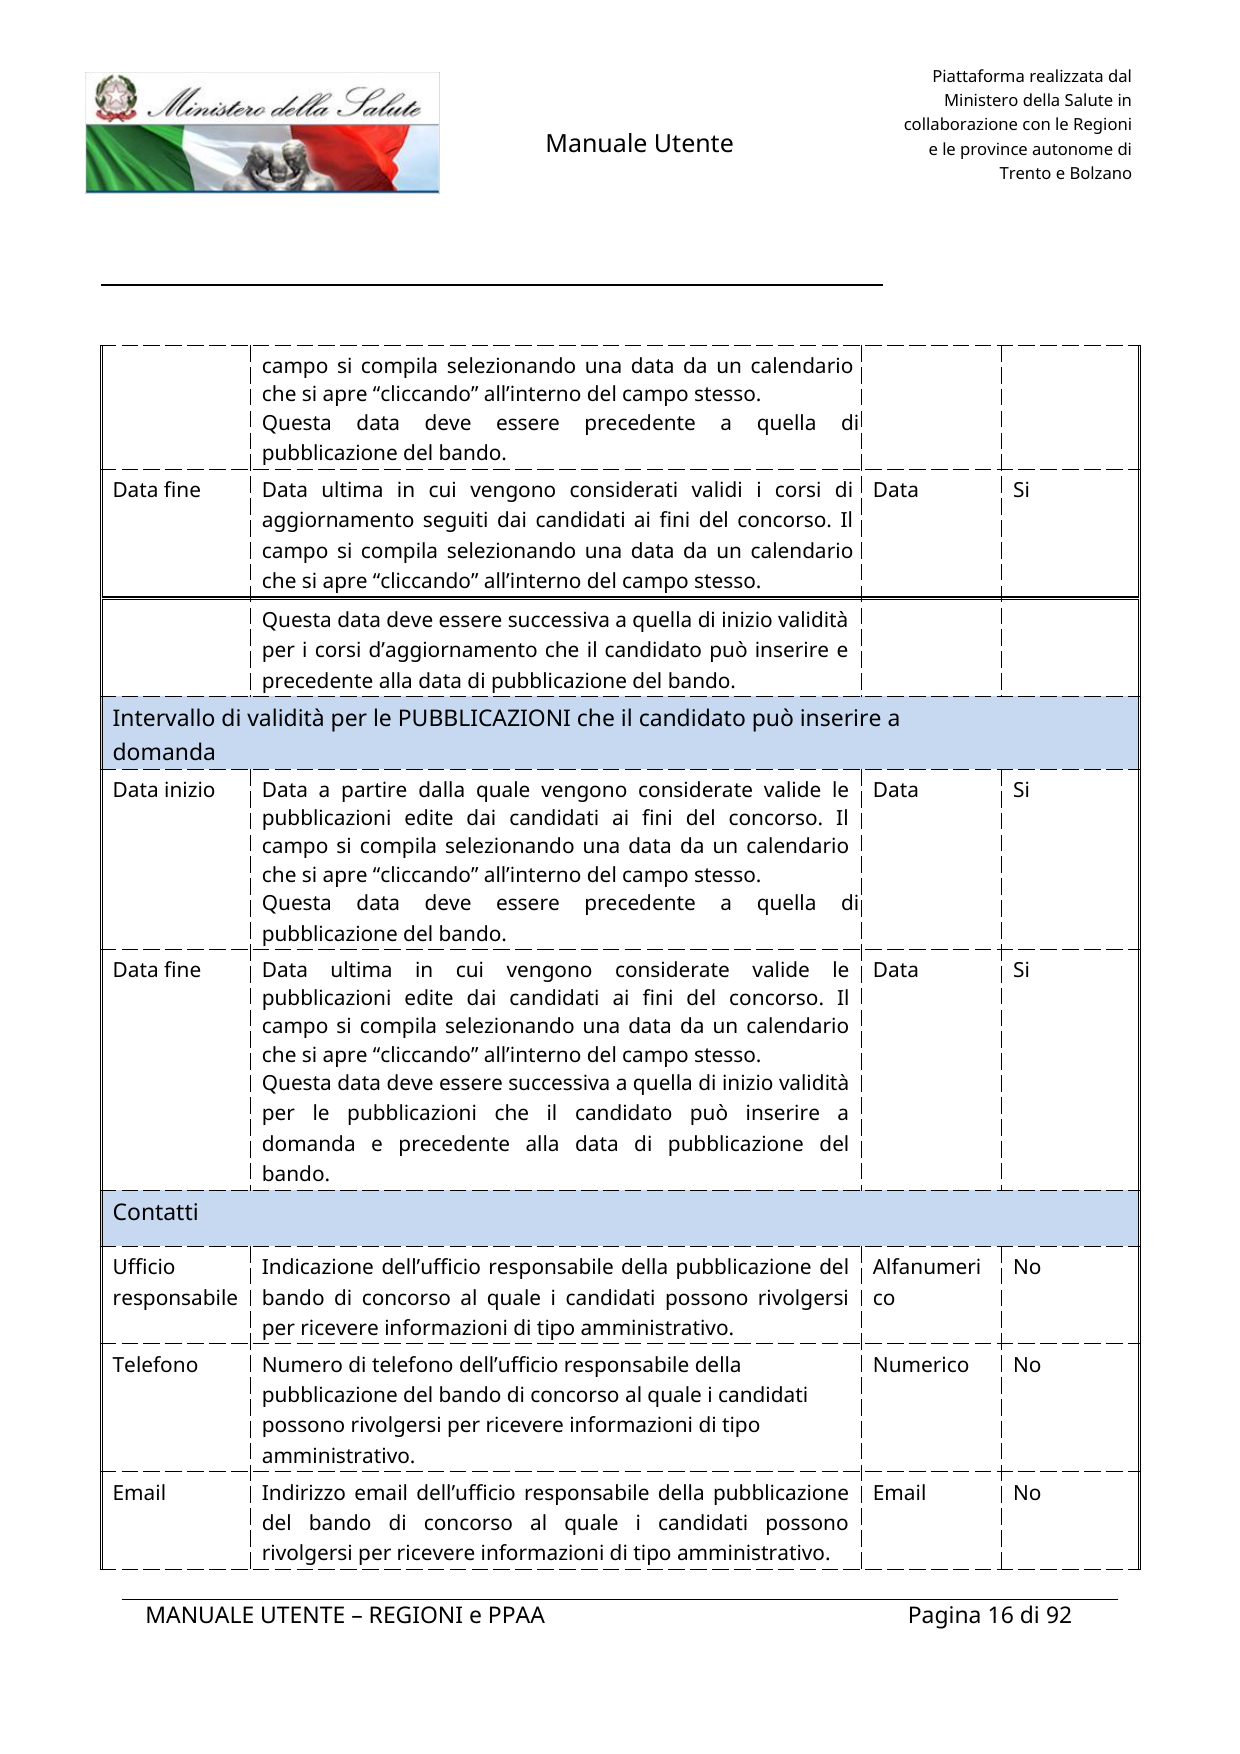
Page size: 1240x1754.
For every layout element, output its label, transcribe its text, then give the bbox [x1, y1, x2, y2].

table_cell Questa data deve essere successiva a quella di inizio validità per i corsi d’aggiornamento che il candidato può inserire e precedente alla data di pubblicazione del bando. [251, 600, 861, 696]
table_cell Data [861, 469, 1002, 596]
table_cell Intervallo di validità per le PUBBLICAZIONI che il candidato può inserire a domanda [103, 696, 1002, 769]
table_cell [1002, 696, 1138, 769]
table_cell [1002, 1190, 1138, 1246]
table_cell Indirizzo email dell’ufficio responsabile della pubblicazione del bando di concorso al quale i candidati possono rivolgersi per ricevere informazioni di tipo amministrativo. [251, 1471, 861, 1569]
table_cell campo si compila selezionando una data da un calendario che si apre “cliccando” all’interno del campo stesso. Questa data deve essere precedente a quella di pubblicazione del bando. [251, 345, 861, 468]
table_cell Telefono [103, 1343, 251, 1471]
table_cell Email [103, 1471, 251, 1569]
table_cell Data ultima in cui vengono considerati validi i corsi di aggiornamento seguiti dai candidati ai fini del concorso. Il campo si compila selezionando una data da un calendario che si apre “cliccando” all’interno del campo stesso. [251, 469, 861, 596]
table_cell [103, 345, 251, 468]
table_cell No [1002, 1471, 1138, 1569]
table_cell No [1002, 1246, 1138, 1343]
table_cell Indicazione dell’ufficio responsabile della pubblicazione del bando di concorso al quale i candidati possono rivolgersi per ricevere informazioni di tipo amministrativo. [251, 1246, 861, 1343]
table_cell Ufficio responsabile [103, 1246, 251, 1343]
table_cell Data fine [103, 469, 251, 596]
table_cell Si [1002, 769, 1138, 949]
table_cell Email [861, 1471, 1002, 1569]
table_cell [103, 600, 251, 696]
table_cell Numero di telefono dell’ufficio responsabile della pubblicazione del bando di concorso al quale i candidati possono rivolgersi per ricevere informazioni di tipo amministrativo. [251, 1343, 861, 1471]
table_cell Data inizio [103, 769, 251, 949]
table_cell [861, 345, 1002, 468]
table_cell Data [861, 949, 1002, 1189]
table_cell Numerico [861, 1343, 1002, 1471]
table_cell Data a partire dalla quale vengono considerate valide le pubblicazioni edite dai candidati ai fini del concorso. Il campo si compila selezionando una data da un calendario che si apre “cliccando” all’interno del campo stesso. Questa data deve essere precedente a quella di pubblicazione del bando. [251, 769, 861, 949]
table_cell Contatti [103, 1190, 1002, 1246]
table_cell Data ultima in cui vengono considerate valide le pubblicazioni edite dai candidati ai fini del concorso. Il campo si compila selezionando una data da un calendario che si apre “cliccando” all’interno del campo stesso. Questa data deve essere successiva a quella di inizio validità per le pubblicazioni che il candidato può inserire a domanda e precedente alla data di pubblicazione del bando. [251, 949, 861, 1189]
table_cell No [1002, 1343, 1138, 1471]
table_cell [1002, 600, 1138, 696]
table_cell Si [1002, 469, 1138, 596]
table_cell Si [1002, 949, 1138, 1189]
table_cell Data [861, 769, 1002, 949]
table_cell [1002, 345, 1138, 468]
table_cell Alfanumeri co [861, 1246, 1002, 1343]
table_cell [861, 600, 1002, 696]
table_cell Data fine [103, 949, 251, 1189]
